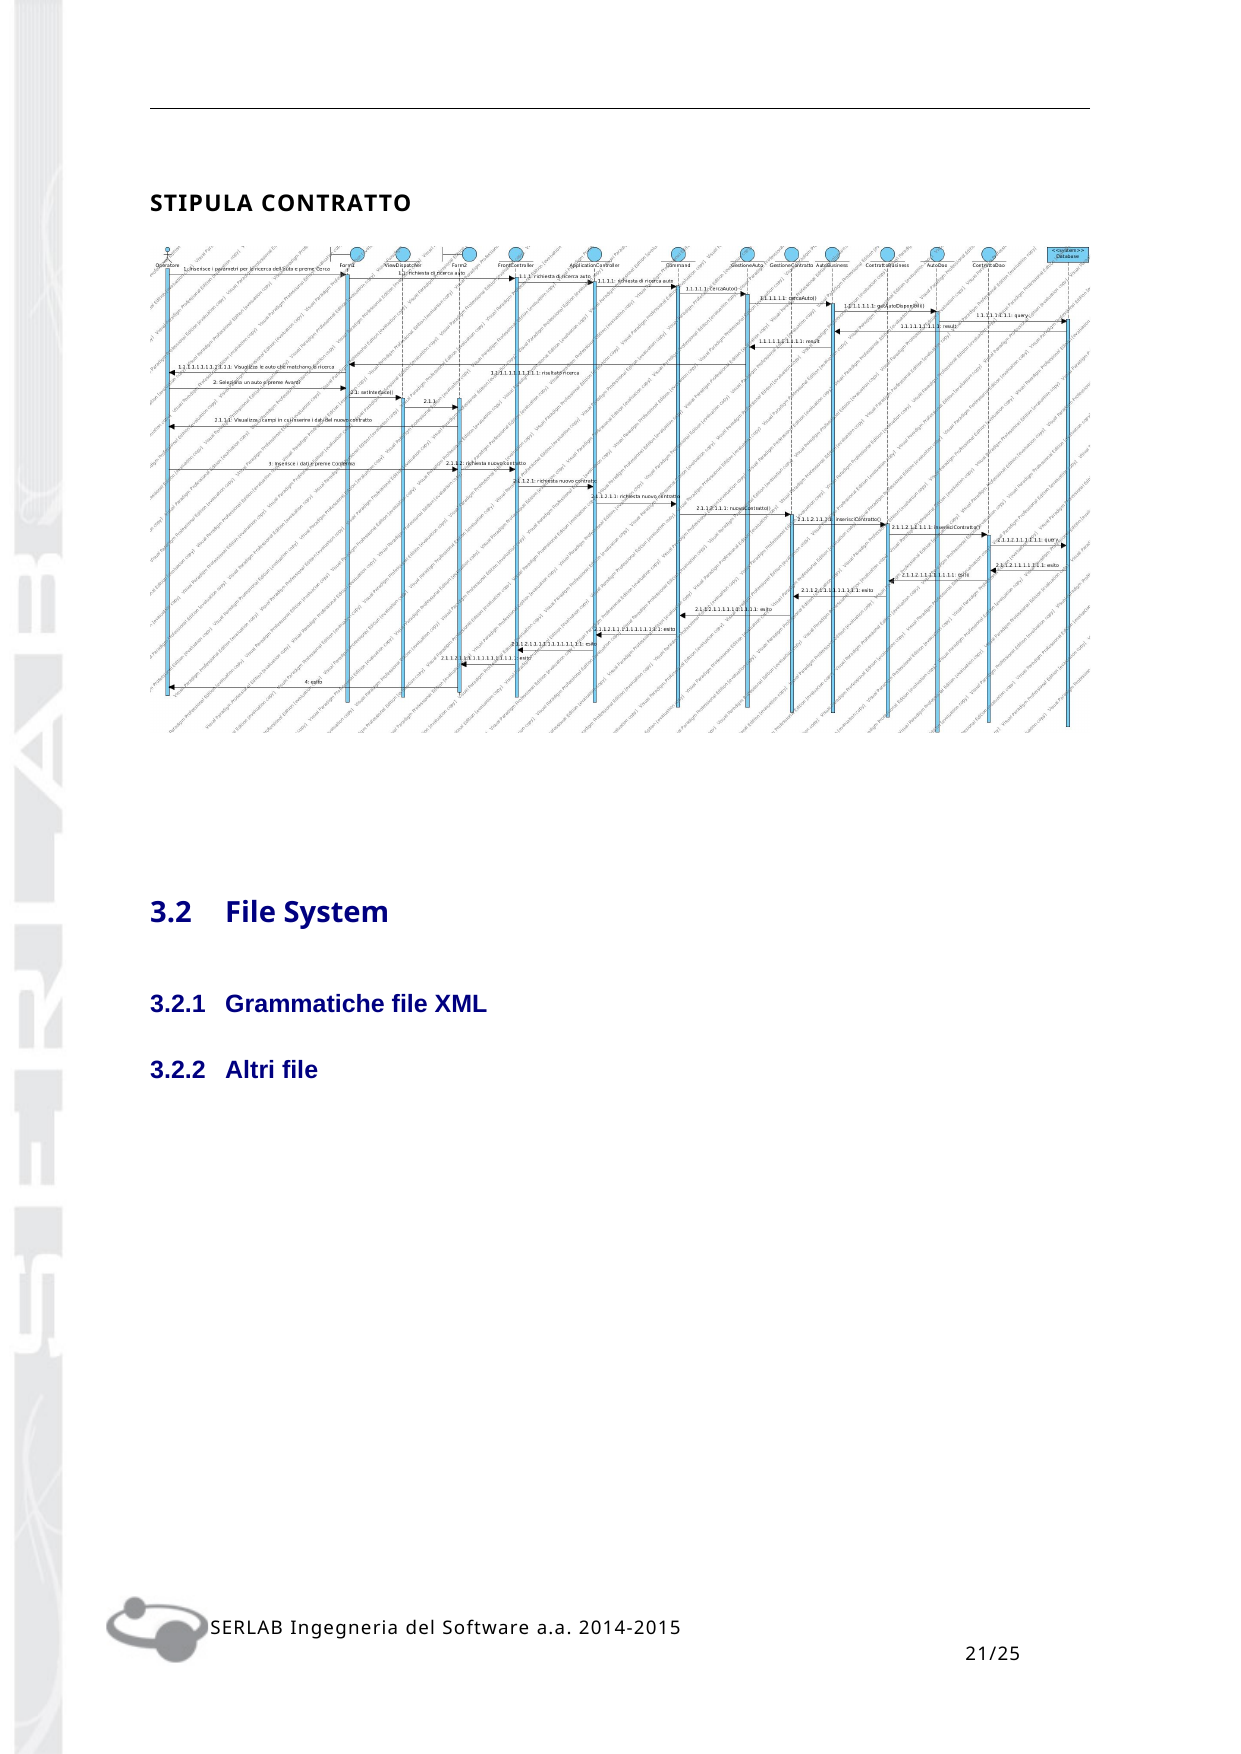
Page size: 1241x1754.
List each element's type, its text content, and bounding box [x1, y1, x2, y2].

subtitle Grammatiche file XML [150, 989, 1090, 1017]
picture [0, 0, 71, 1754]
subtitle Altri file [150, 1055, 1090, 1084]
subtitle File System [150, 892, 1090, 931]
text STIPULA CONTRATTO [150, 187, 1090, 218]
picture [94, 1595, 209, 1666]
picture [150, 246, 1091, 733]
